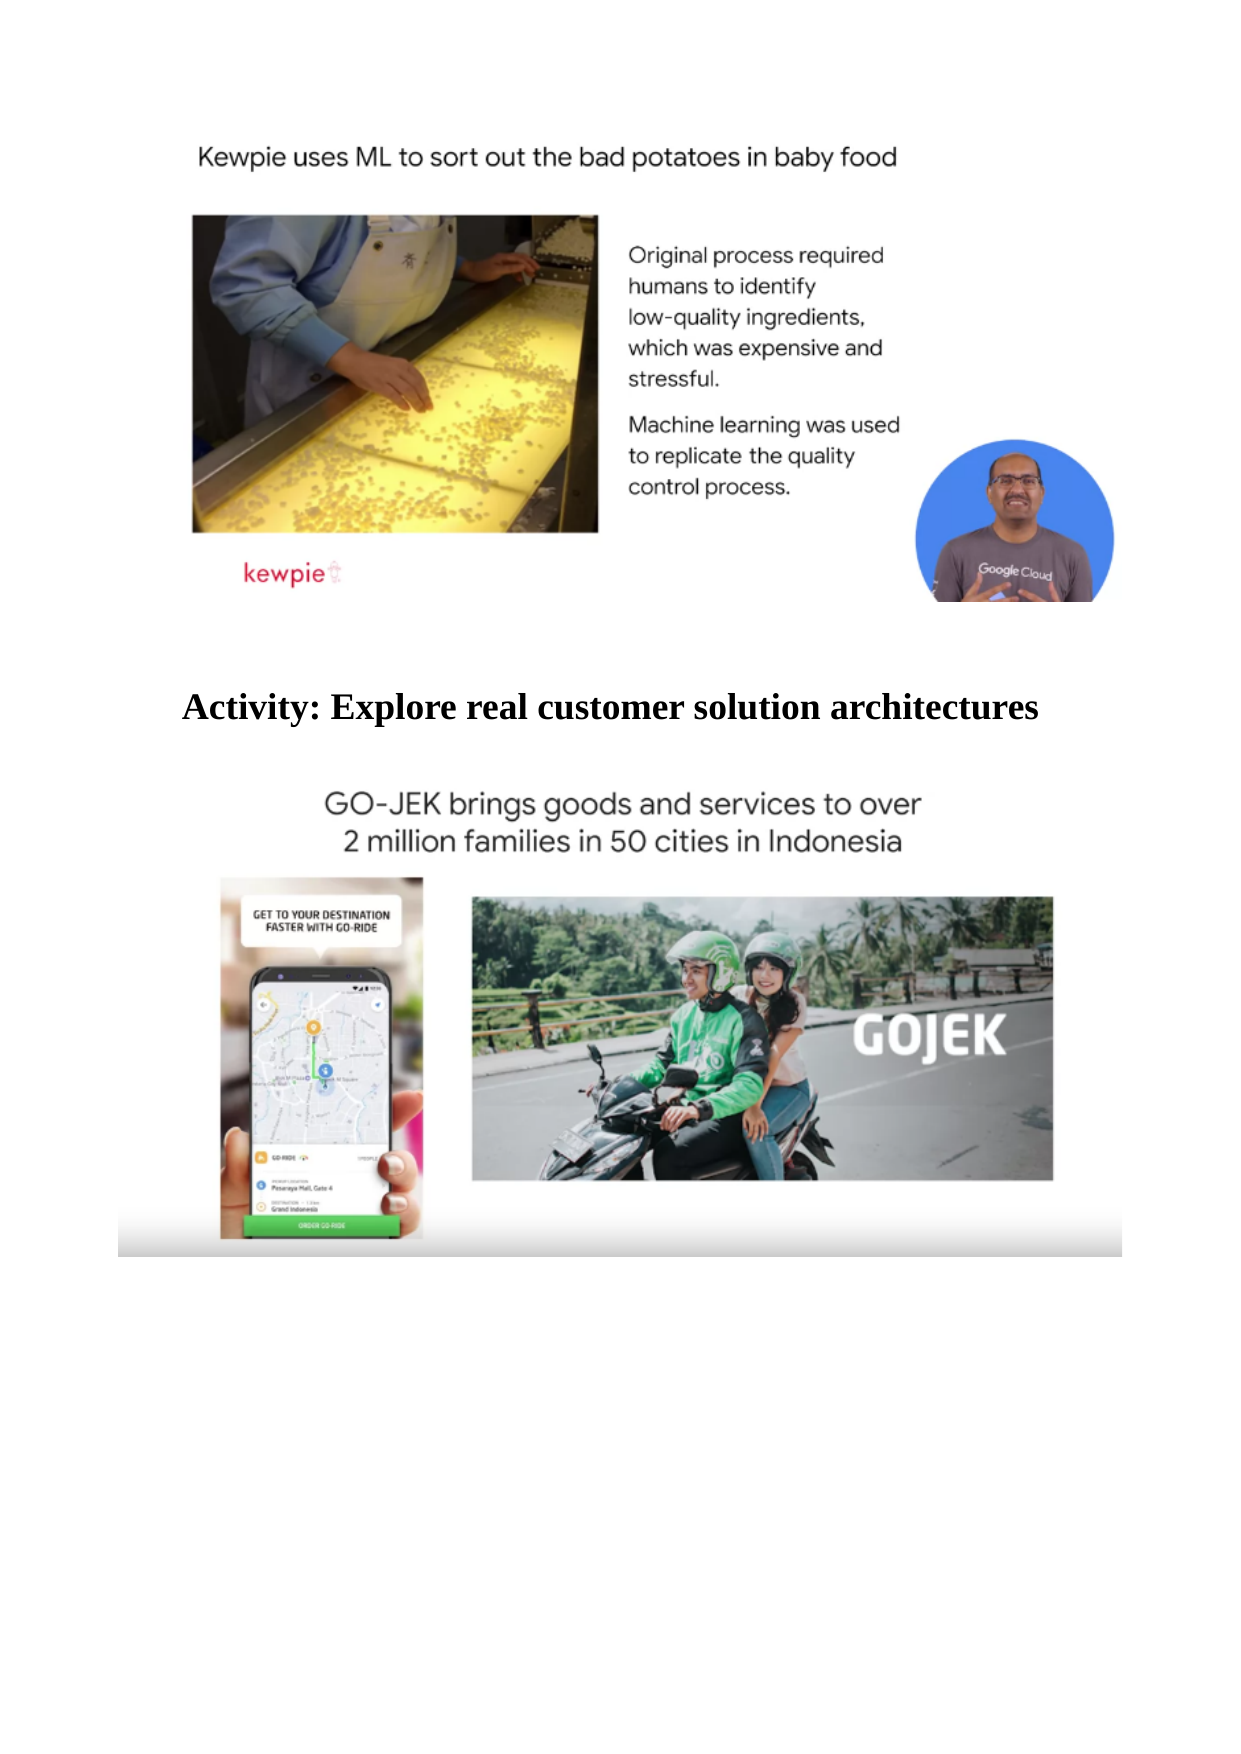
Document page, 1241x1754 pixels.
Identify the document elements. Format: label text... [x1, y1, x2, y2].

picture [118, 768, 1123, 1257]
picture [118, 118, 1123, 602]
subtitle Activity: Explore real customer solution architectures [118, 684, 1122, 727]
